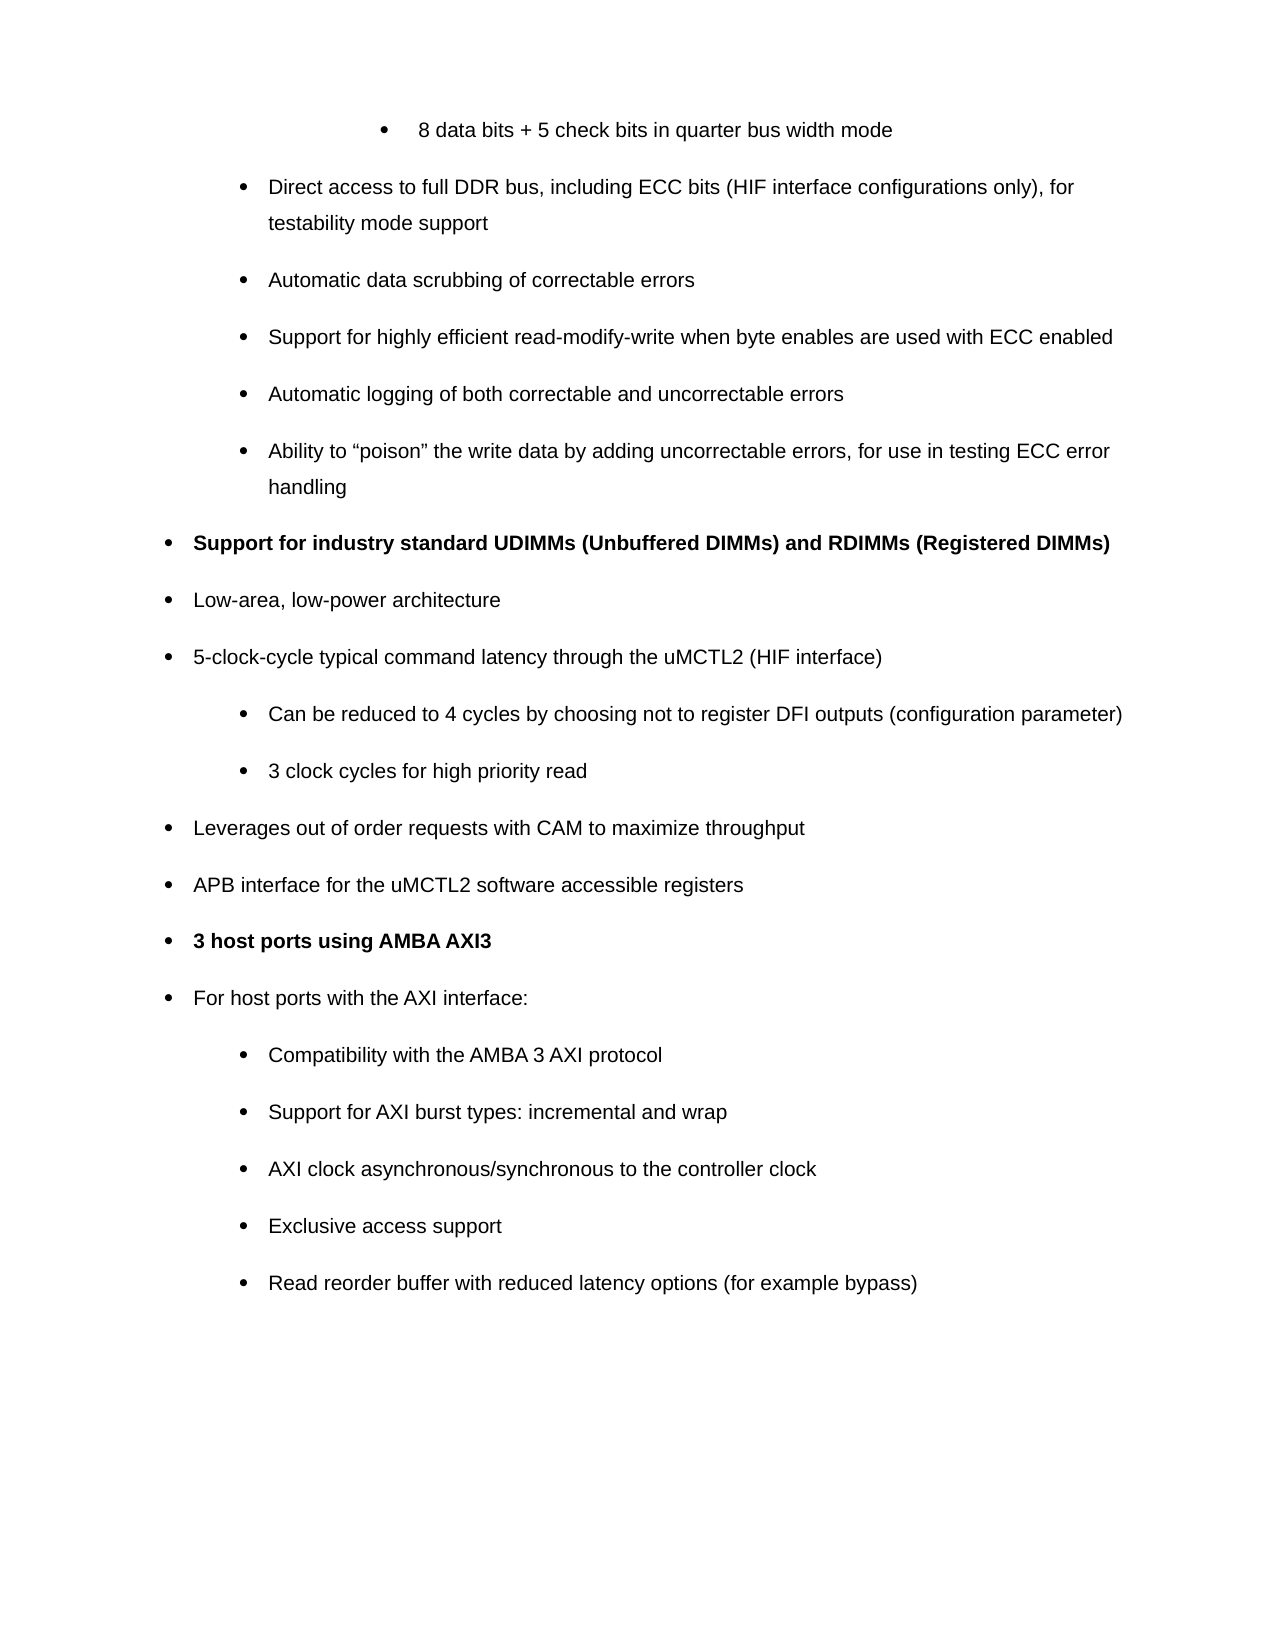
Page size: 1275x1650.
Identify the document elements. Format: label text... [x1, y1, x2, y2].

list Read reorder buffer with reduced latency options (for example bypass) [240, 1271, 1157, 1295]
list Support for AXI burst types: incremental and wrap [240, 1100, 1157, 1124]
list AXI clock asynchronous/synchronous to the controller clock [240, 1157, 1157, 1181]
list Automatic data scrubbing of correctable errors [240, 268, 1157, 292]
list Leverages out of order requests with CAM to maximize throughput [165, 816, 1157, 840]
list Can be reduced to 4 cycles by choosing not to register DFI outputs (configuration parameter) [240, 702, 1157, 726]
list Automatic logging of both correctable and uncorrectable errors [240, 382, 1157, 406]
list Low-area, low-power architecture [165, 588, 1157, 612]
list Support for industry standard UDIMMs (Unbuffered DIMMs) and RDIMMs (Registered DIMMs) [165, 531, 1157, 555]
list 3 clock cycles for high priority read [240, 759, 1157, 783]
list Ability to “poison” the write data by adding uncorrectable errors, for use in testing ECC error handling [240, 438, 1157, 498]
list Compatibility with the AMBA 3 AXI protocol [240, 1043, 1157, 1067]
list Exclusive access support [240, 1214, 1157, 1238]
list 3 host ports using AMBA AXI3 [165, 929, 1157, 953]
list 5-clock-cycle typical command latency through the uMCTL2 (HIF interface) [165, 645, 1157, 669]
list APB interface for the uMCTL2 software accessible registers [165, 872, 1157, 897]
list Direct access to full DDR bus, including ECC bits (HIF interface configurations only), for testability mode support [240, 175, 1157, 235]
list 8 data bits + 5 check bits in quarter bus width mode [381, 118, 1157, 142]
list Support for highly efficient read-modify-write when byte enables are used with ECC enabled [240, 325, 1157, 349]
list For host ports with the AXI interface: [165, 986, 1157, 1010]
